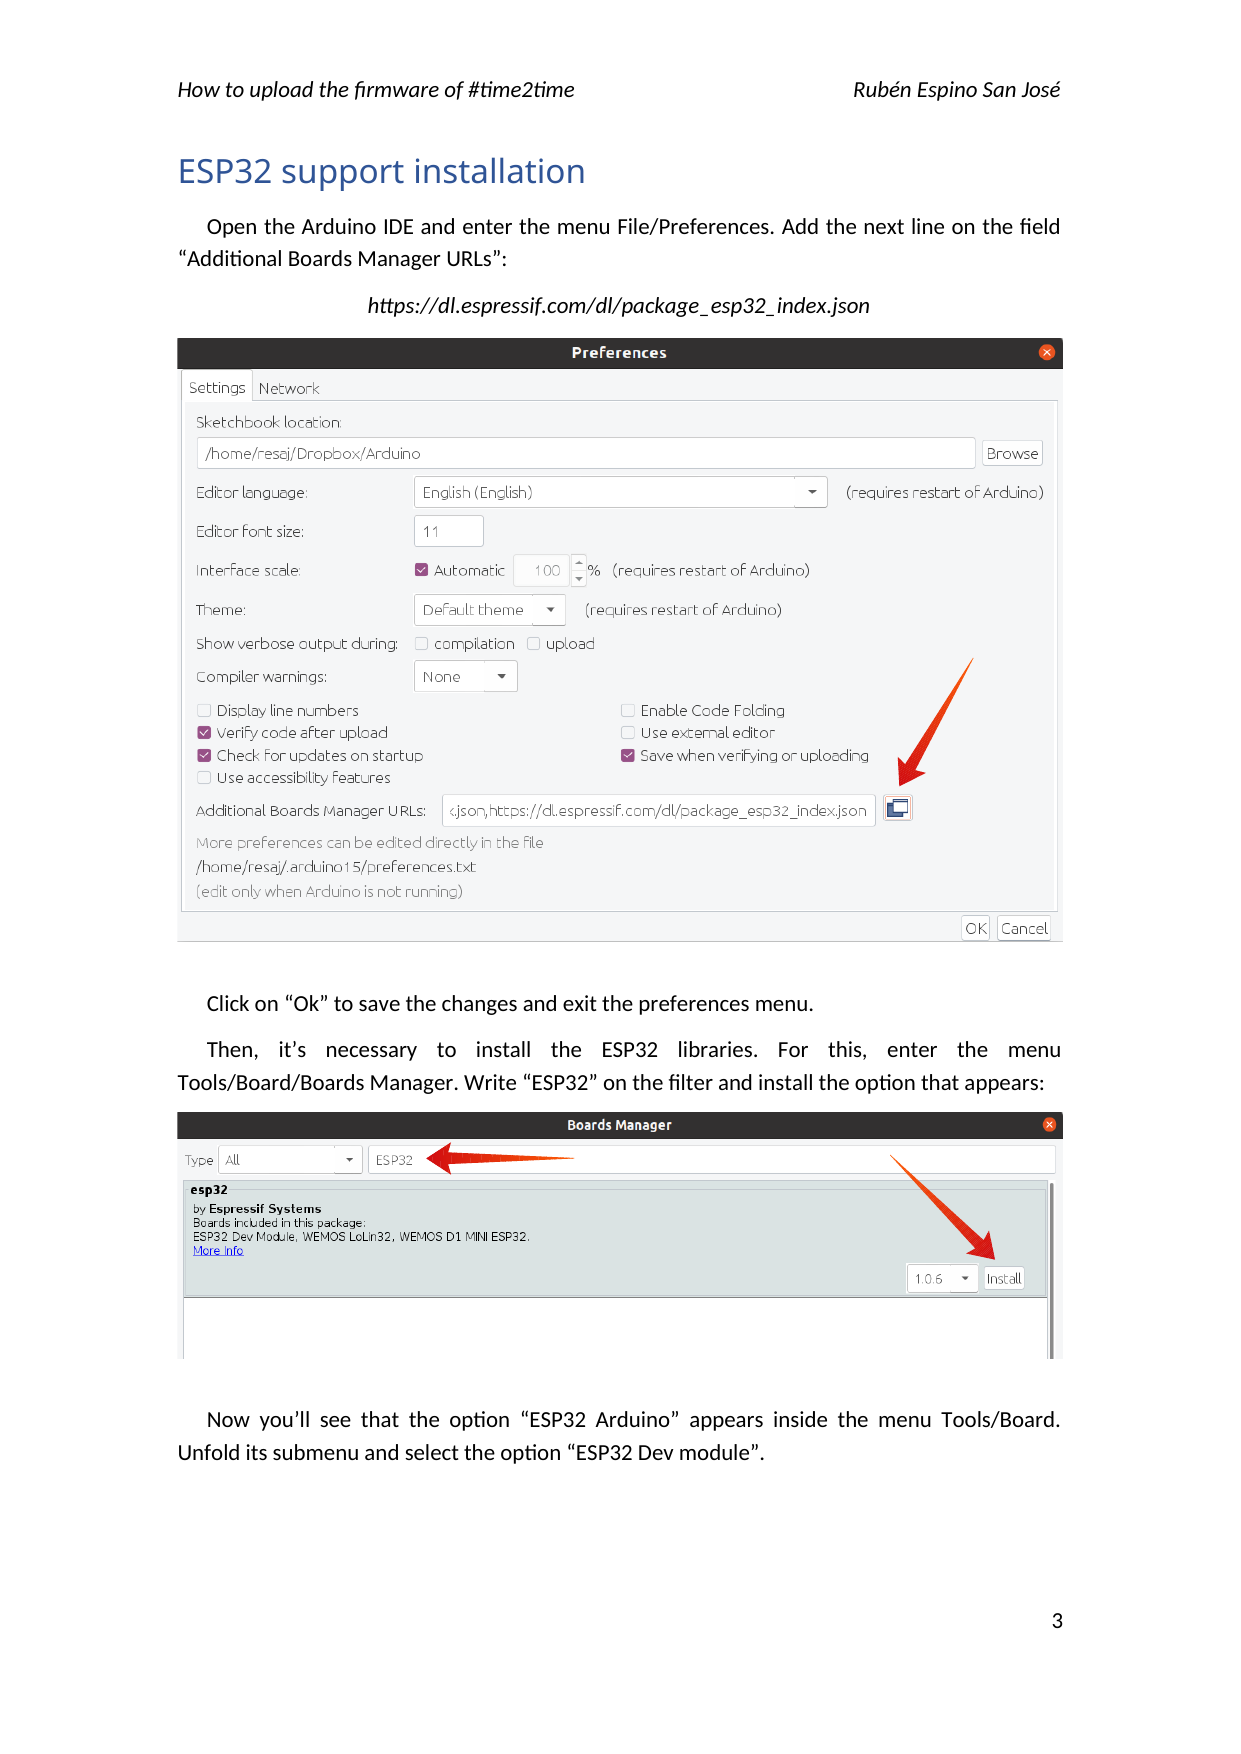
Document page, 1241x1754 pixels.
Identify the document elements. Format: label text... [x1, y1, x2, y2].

text ESP32 support installation [177, 148, 1063, 193]
text Open the Arduino IDE and enter the menu File/Preferences. Add the next line on the field “Additional Boards Manager URLs”: [177, 212, 1063, 273]
picture [177, 1112, 1063, 1359]
text Then, it’s necessary to install the ESP32 libraries. For this, enter the menu Tools/Board/Boards Manager. Write “ESP32” on the filter and install the option that appears: [177, 1035, 1063, 1096]
text Click on “Ok” to save the changes and exit the preferences menu. [177, 989, 1063, 1017]
text https://dl.espressif.com/dl/package_esp32_index.json [177, 291, 1063, 319]
picture [177, 338, 1063, 942]
text Now you’ll see that the option “ESP32 Arduino” appears inside the menu Tools/Board. Unfold its submenu and select the option “ESP32 Dev module”. [177, 1406, 1063, 1466]
